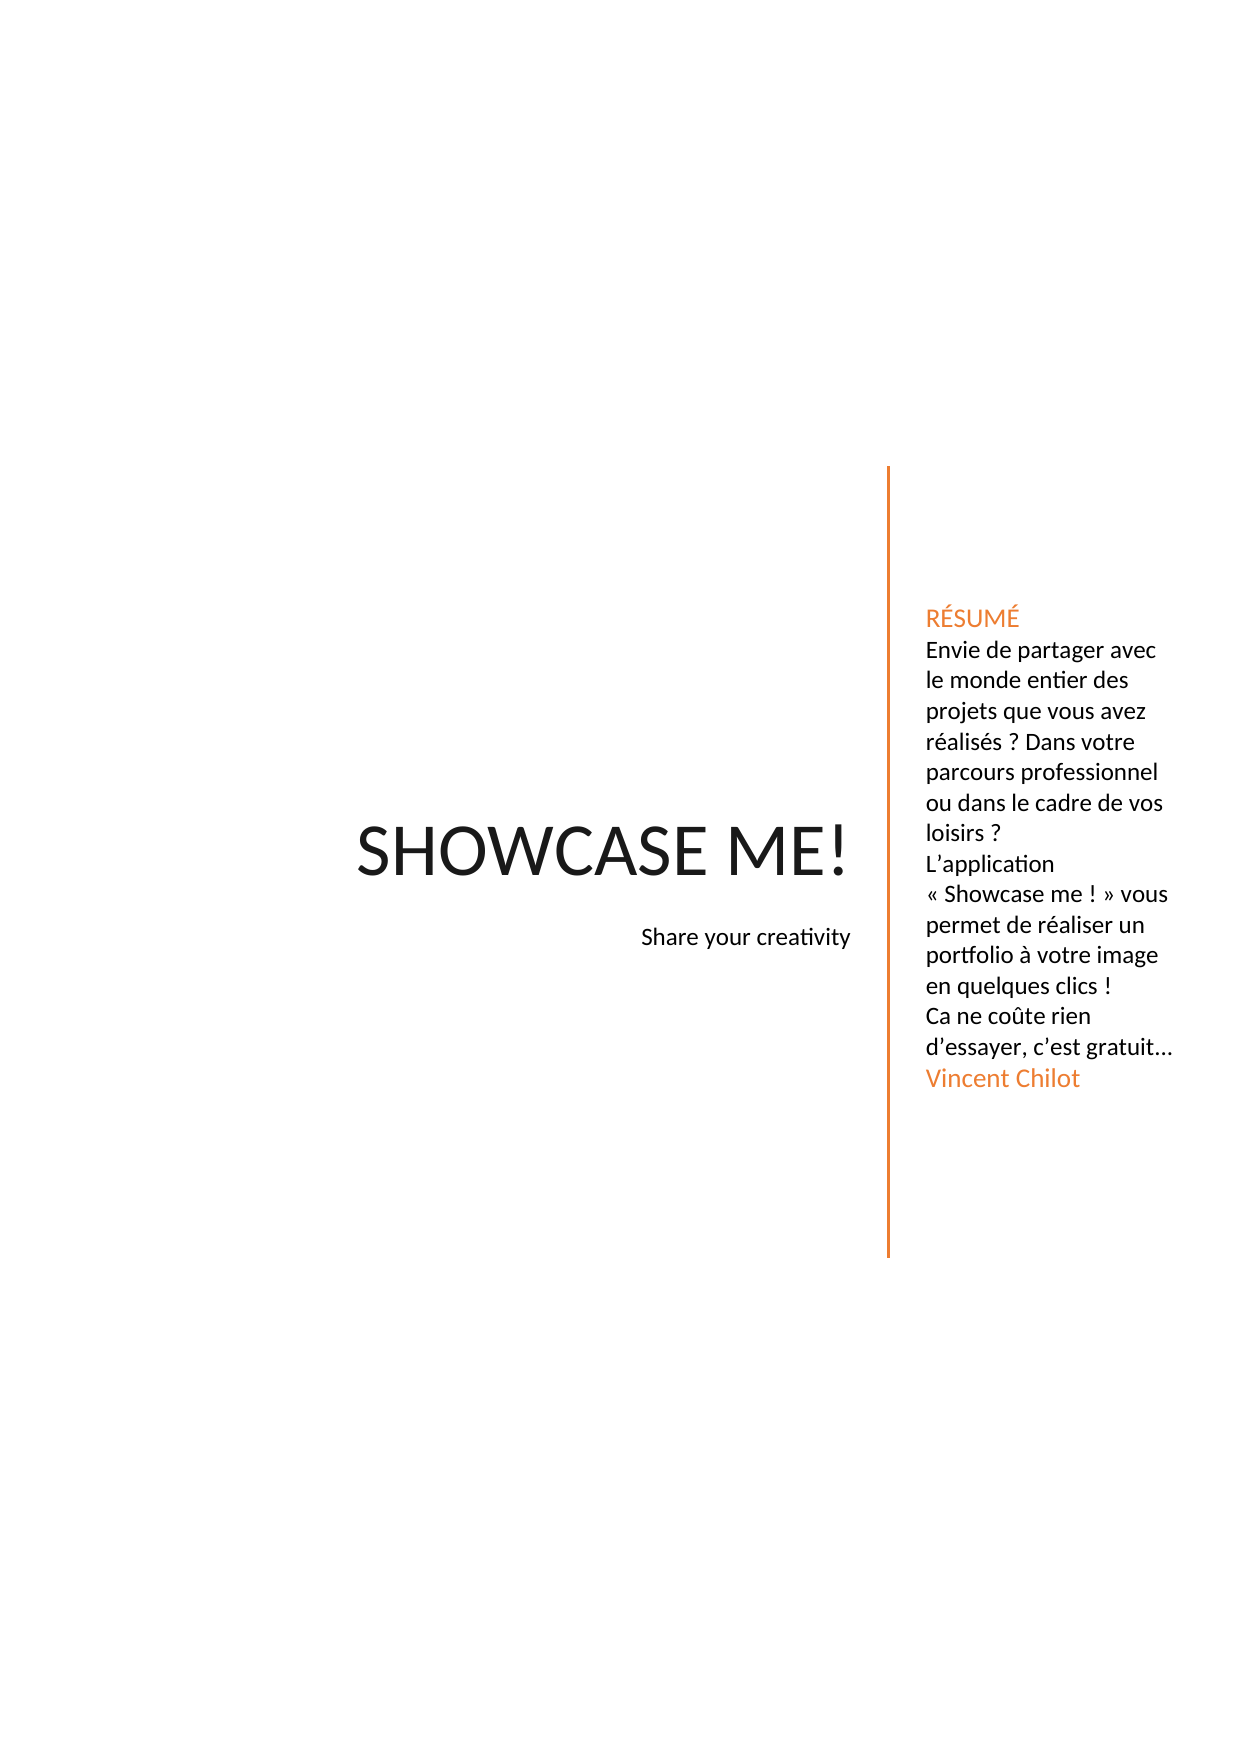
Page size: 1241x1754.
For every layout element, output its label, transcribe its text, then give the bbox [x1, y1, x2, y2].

text Ca ne coûte rien d’essayer, c’est gratuit... [926, 1000, 1174, 1061]
text Envie de partager avec le monde entier des projets que vous avez réalisés ? Dans votre parcours professionnel ou dans le cadre de vos loisirs ? [926, 634, 1174, 848]
text Showcase me! [66, 802, 851, 894]
text Résumé [926, 601, 1174, 634]
text Share your creativity [66, 921, 851, 952]
text L’application « Showcase me ! » vous permet de réaliser un portfolio à votre image en quelques clics ! [926, 848, 1174, 1000]
text Vincent Chilot [926, 1061, 1174, 1094]
